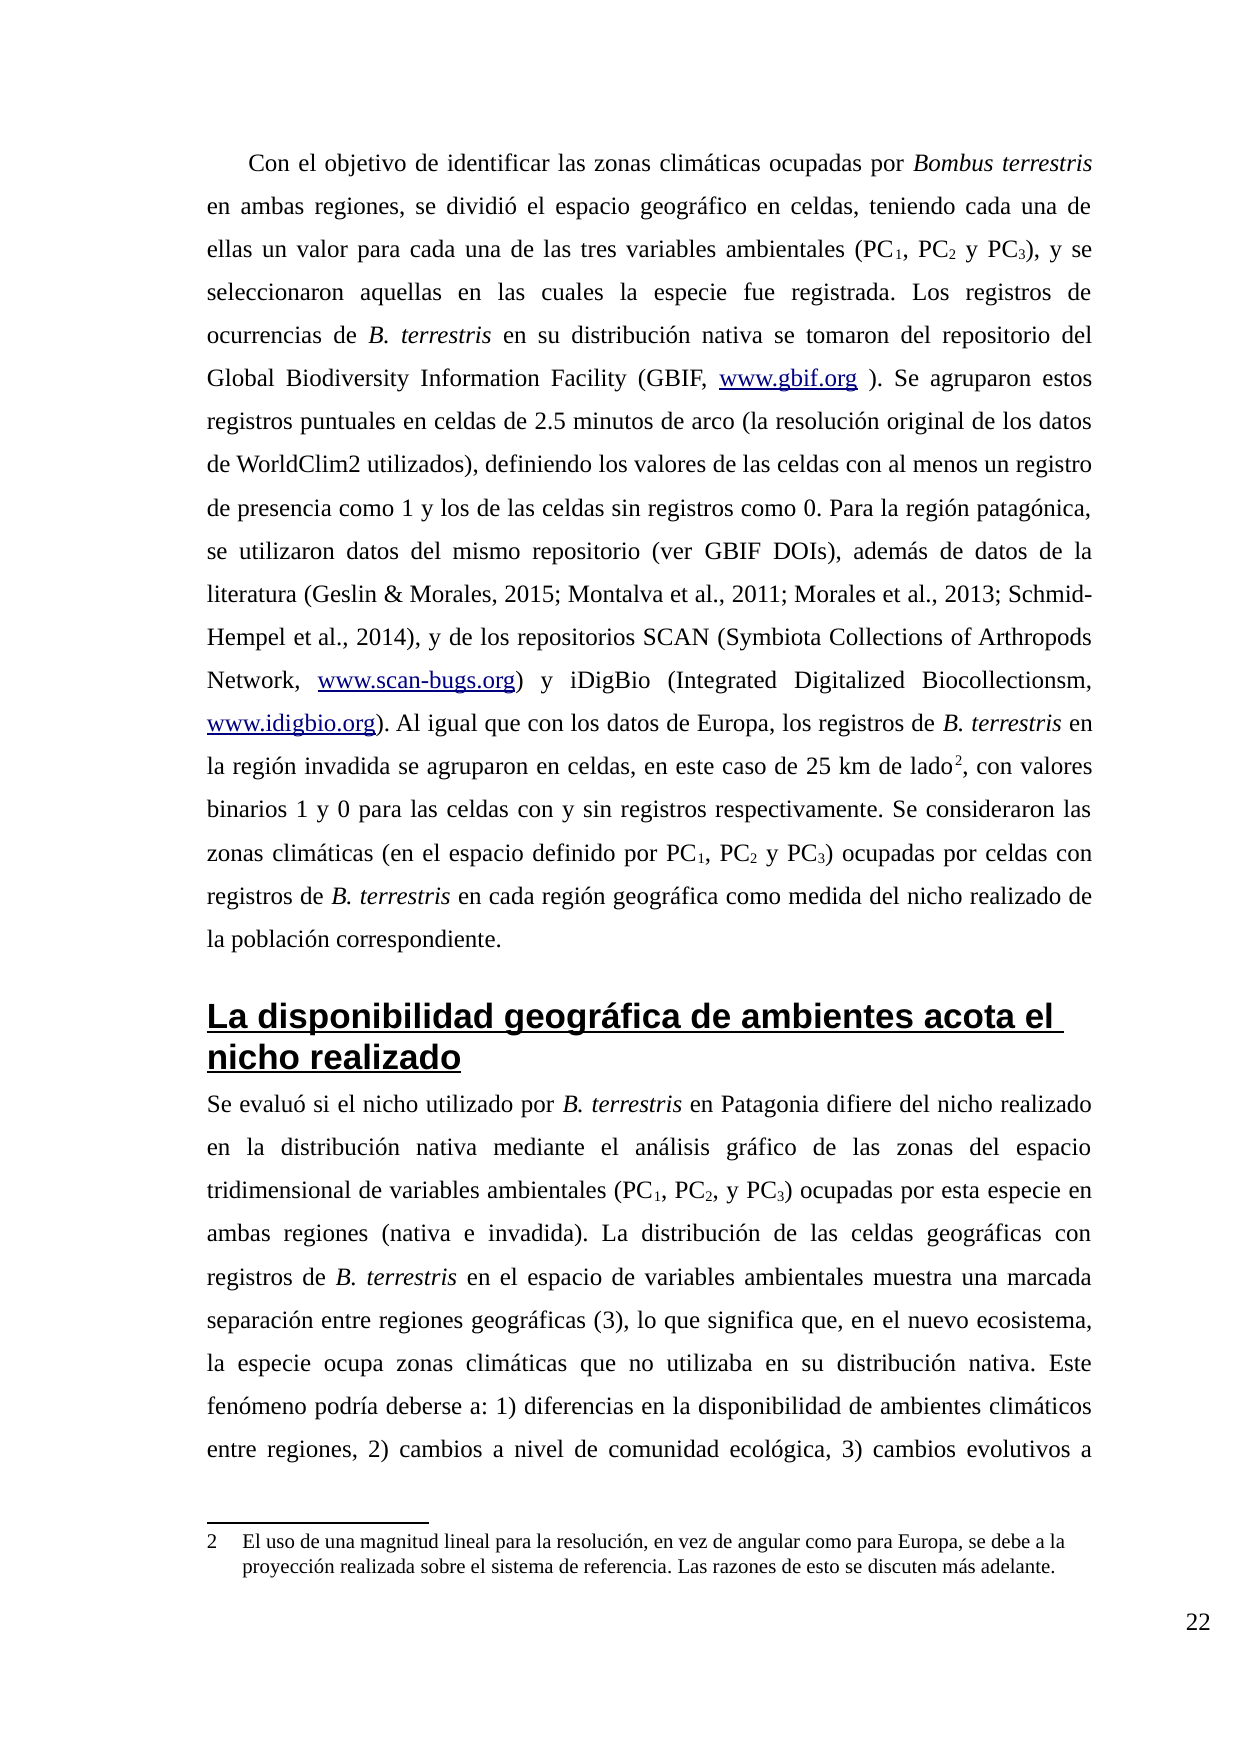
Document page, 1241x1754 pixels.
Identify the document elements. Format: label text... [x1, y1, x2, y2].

text Se evaluó si el nicho utilizado por B. terrestris en Patagonia difiere del nicho realizado en la distribución nativa mediante el análisis gráfico de las zonas del espacio tridimensional de variables ambientales (PC1, PC2, y PC3) ocupadas por esta especie en ambas regiones (nativa e invadida). La distribución de las celdas geográficas con registros de B. terrestris en el espacio de variables ambientales muestra una marcada separación entre regiones geográficas (Figura 3), lo que significa que, en el nuevo ecosistema, la especie ocupa zonas climáticas que no utilizaba en su distribución nativa. Este fenómeno podría deberse a: 1) diferencias en la disponibilidad de ambientes climáticos entre regiones, 2) cambios a nivel de comunidad ecológica, 3) cambios evolutivos a nivel de nicho fundamental, o 4) una combinación de los anteriores (Soberón & Townsend Peterson, 2011). [207, 1089, 1093, 1463]
text El uso de una magnitud lineal para la resolución, en vez de angular como para Europa, se debe a la proyección realizada sobre el sistema de referencia. Las razones de esto se discuten más adelante. [207, 1529, 1093, 1578]
text Con el objetivo de identificar las zonas climáticas ocupadas por Bombus terrestris en ambas regiones, se dividió el espacio geográfico en celdas, teniendo cada una de ellas un valor para cada una de las tres variables ambientales (PC1, PC2 y PC3), y se seleccionaron aquellas en las cuales la especie fue registrada. Los registros de ocurrencias de B. terrestris en su distribución nativa se tomaron del repositorio del Global Biodiversity Information Facility (GBIF, www.gbif.org ). Se agruparon estos registros puntuales en celdas de 2.5 minutos de arco (la resolución original de los datos de WorldClim2 utilizados), definiendo los valores de las celdas con al menos un registro de presencia como 1 y los de las celdas sin registros como 0. Para la región patagónica, se utilizaron datos del mismo repositorio (ver GBIF DOIs), además de datos de la literatura (Geslin & Morales, 2015; Montalva et al., 2011; Morales et al., 2013; Schmid-Hempel et al., 2014), y de los repositorios SCAN (Symbiota Collections of Arthropods Network, www.scan-bugs.org) y iDigBio (Integrated Digitalized Biocollectionsm, www.idigbio.org). Al igual que con los datos de Europa, los registros de B. terrestris en la región invadida se agruparon en celdas, en este caso de 25 km de lado, con valores binarios 1 y 0 para las celdas con y sin registros respectivamente. Se consideraron las zonas climáticas (en el espacio definido por PC1, PC2 y PC3) ocupadas por celdas con registros de B. terrestris en cada región geográfica como medida del nicho realizado de la población correspondiente. [207, 148, 1093, 953]
subtitle La disponibilidad geográfica de ambientes acota el nicho realizado [207, 996, 1093, 1077]
